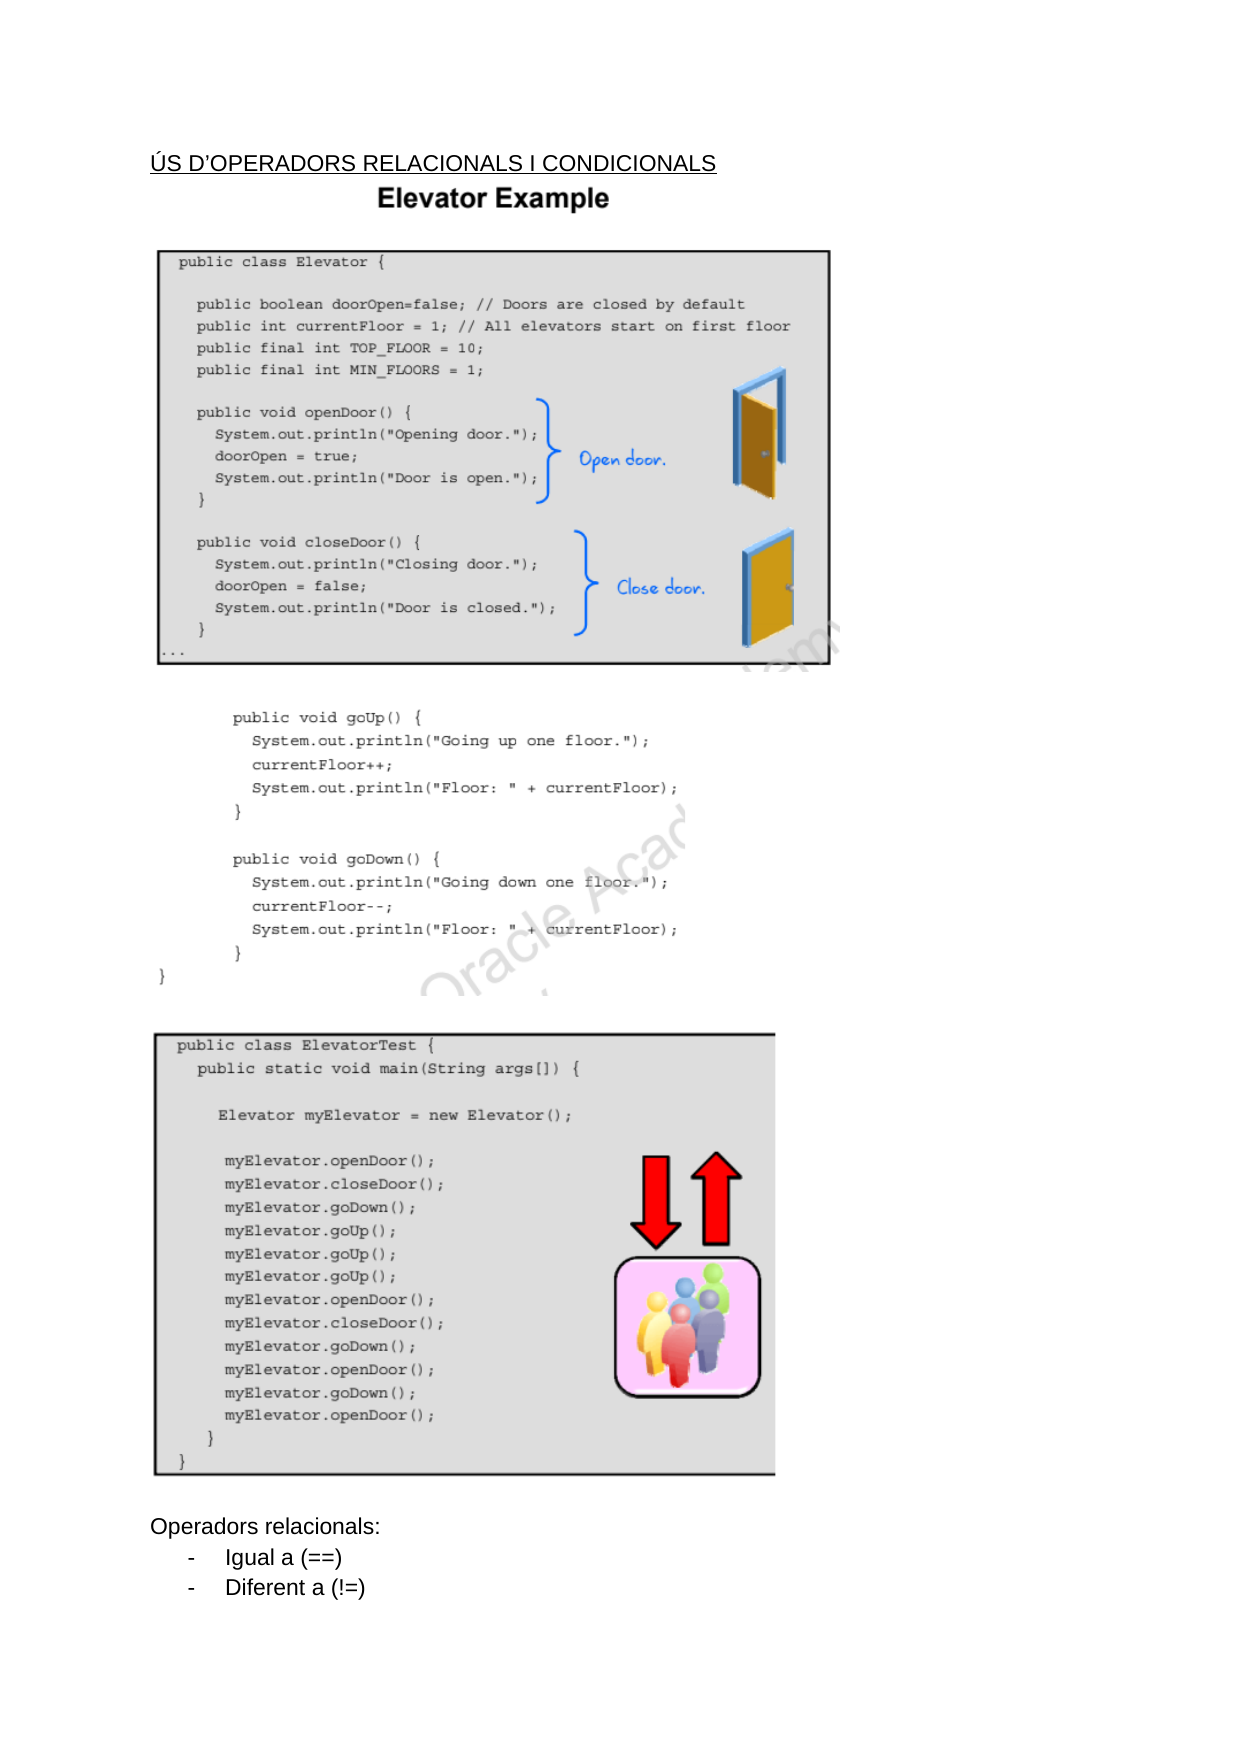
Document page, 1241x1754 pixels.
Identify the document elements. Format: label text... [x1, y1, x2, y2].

picture [150, 705, 686, 996]
picture [150, 1030, 776, 1480]
picture [150, 180, 840, 672]
text ÚS D’OPERADORS RELACIONALS I CONDICIONALS [150, 150, 1090, 176]
list Igual a (==) [187, 1543, 1090, 1570]
text Operadors relacionals: [150, 1513, 1090, 1540]
list Diferent a (!=) [187, 1574, 1090, 1600]
